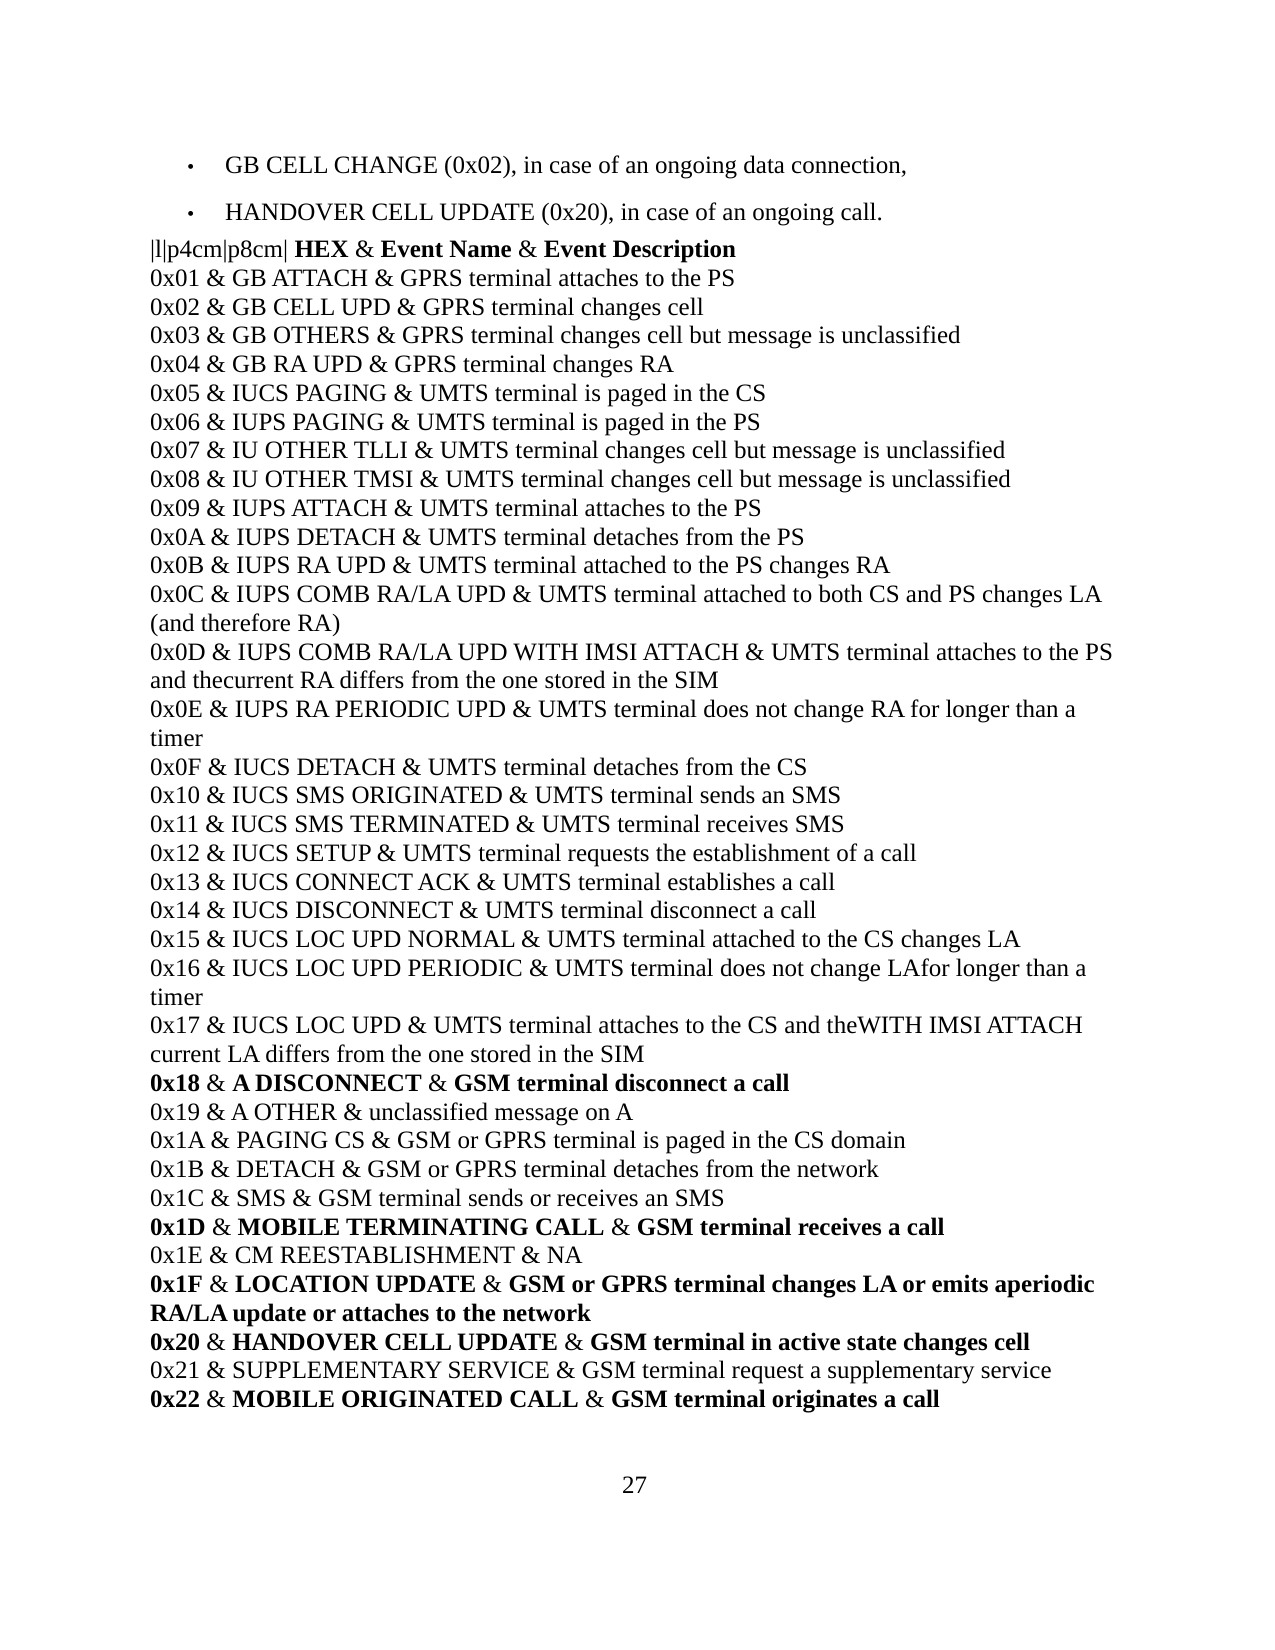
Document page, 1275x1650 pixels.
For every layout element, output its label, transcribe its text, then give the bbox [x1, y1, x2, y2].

text |l|p4cm|p8cm| HEX & Event Name & Event Description 0x01 & GB ATTACH & GPRS terminal attaches to the PS 0x02 & GB CELL UPD & GPRS terminal changes cell 0x03 & GB OTHERS & GPRS terminal changes cell but message is unclassified 0x04 & GB RA UPD & GPRS terminal changes RA 0x05 & IUCS PAGING & UMTS terminal is paged in the CS 0x06 & IUPS PAGING & UMTS terminal is paged in the PS 0x07 & IU OTHER TLLI & UMTS terminal changes cell but message is unclassified 0x08 & IU OTHER TMSI & UMTS terminal changes cell but message is unclassified 0x09 & IUPS ATTACH & UMTS terminal attaches to the PS 0x0A & IUPS DETACH & UMTS terminal detaches from the PS 0x0B & IUPS RA UPD & UMTS terminal attached to the PS changes RA 0x0C & IUPS COMB RA/LA UPD & UMTS terminal attached to both CS and PS changes LA (and therefore RA) 0x0D & IUPS COMB RA/LA UPD WITH IMSI ATTACH & UMTS terminal attaches to the PS and thecurrent RA differs from the one stored in the SIM 0x0E & IUPS RA PERIODIC UPD & UMTS terminal does not change RA for longer than a timer 0x0F & IUCS DETACH & UMTS terminal detaches from the CS 0x10 & IUCS SMS ORIGINATED & UMTS terminal sends an SMS 0x11 & IUCS SMS TERMINATED & UMTS terminal receives SMS 0x12 & IUCS SETUP & UMTS terminal requests the establishment of a call 0x13 & IUCS CONNECT ACK & UMTS terminal establishes a call 0x14 & IUCS DISCONNECT & UMTS terminal disconnect a call 0x15 & IUCS LOC UPD NORMAL & UMTS terminal attached to the CS changes LA 0x16 & IUCS LOC UPD PERIODIC & UMTS terminal does not change LAfor longer than a timer 0x17 & IUCS LOC UPD & UMTS terminal attaches to the CS and theWITH IMSI ATTACH current LA differs from the one stored in the SIM 0x18 & A DISCONNECT & GSM terminal disconnect a call 0x19 & A OTHER & unclassified message on A 0x1A & PAGING CS & GSM or GPRS terminal is paged in the CS domain 0x1B & DETACH & GSM or GPRS terminal detaches from the network 0x1C & SMS & GSM terminal sends or receives an SMS 0x1D & MOBILE TERMINATING CALL & GSM terminal receives a call 0x1E & CM REESTABLISHMENT & NA 0x1F & LOCATION UPDATE & GSM or GPRS terminal changes LA or emits aperiodic RA/LA update or attaches to the network 0x20 & HANDOVER CELL UPDATE & GSM terminal in active state changes cell 0x21 & SUPPLEMENTARY SERVICE & GSM terminal request a supplementary service 0x22 & MOBILE ORIGINATED CALL & GSM terminal originates a call [150, 234, 1125, 1413]
list HANDOVER CELL UPDATE (0x20), in case of an ongoing call. [187, 197, 1125, 225]
list GB CELL CHANGE (0x02), in case of an ongoing data connection, [187, 150, 1125, 179]
